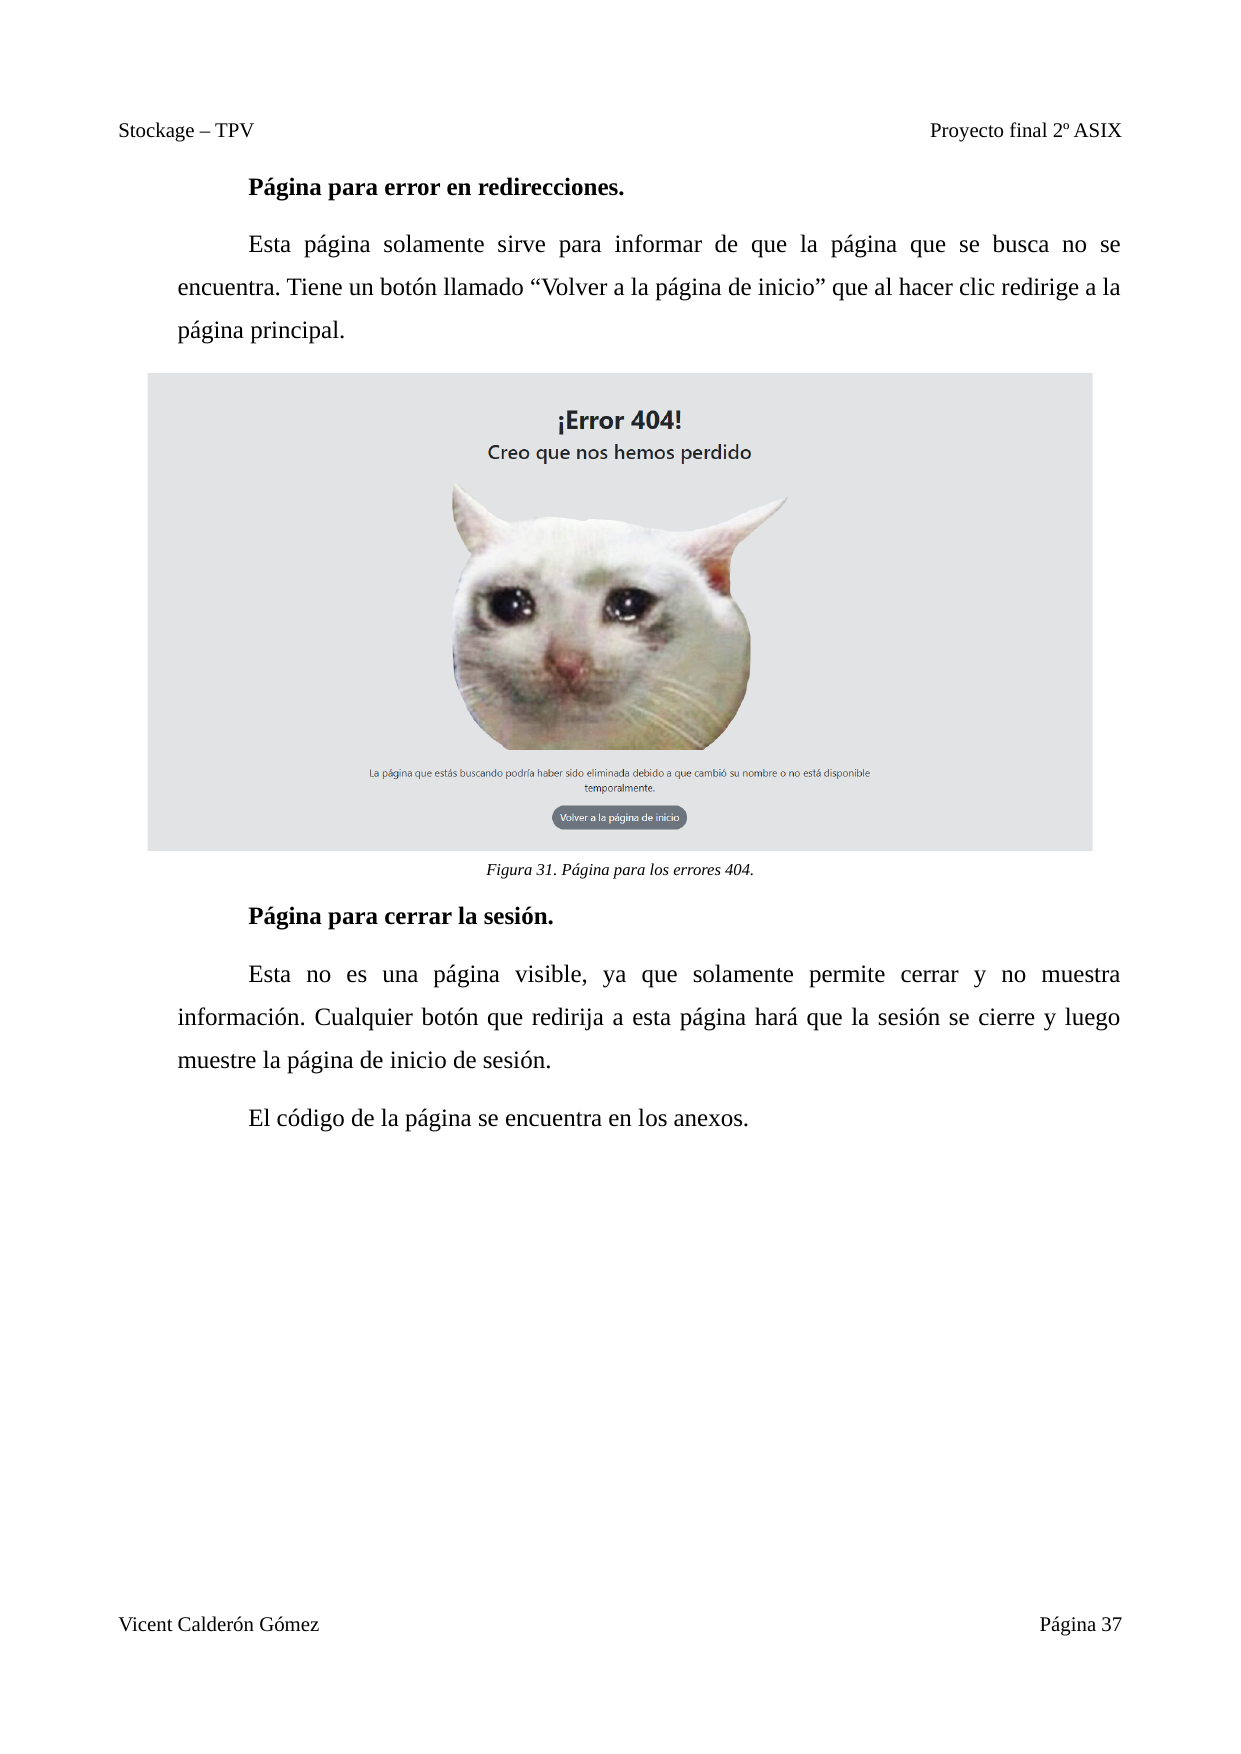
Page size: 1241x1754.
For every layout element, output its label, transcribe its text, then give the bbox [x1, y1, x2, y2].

text El código de la página se encuentra en los anexos. [177, 1103, 1122, 1132]
text Página para cerrar la sesión. [177, 901, 1122, 930]
text Esta página solamente sirve para informar de que la página que se busca no se encuentra. Tiene un botón llamado “Volver a la página de inicio” que al hacer clic redirige a la página principal. [177, 229, 1122, 344]
text Esta no es una página visible, ya que solamente permite cerrar y no muestra información. Cualquier botón que redirija a esta página hará que la sesión se cierre y luego muestre la página de inicio de sesión. [177, 959, 1122, 1074]
text Figura 31. Página para los errores 404. [118, 386, 1122, 879]
text Página para error en redirecciones. [177, 172, 1122, 200]
picture [147, 373, 1093, 851]
